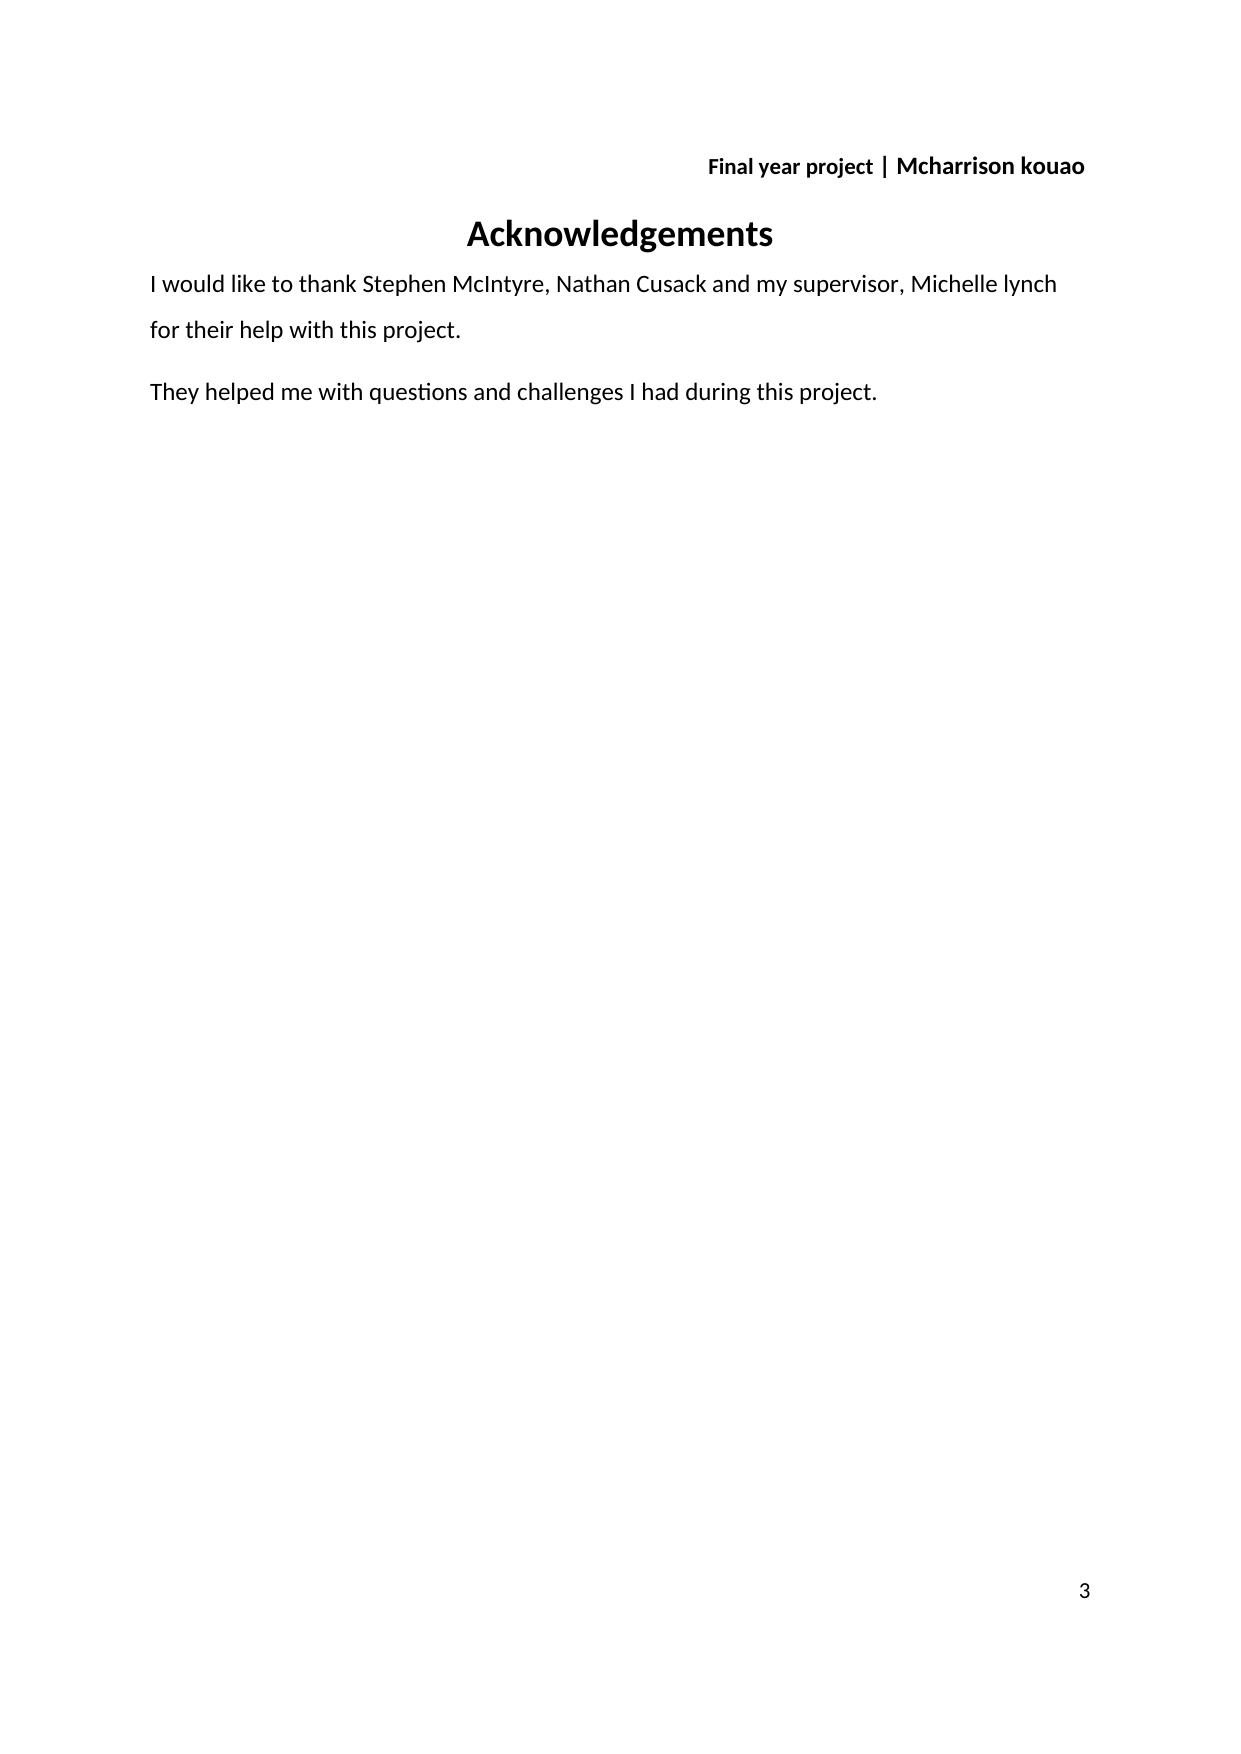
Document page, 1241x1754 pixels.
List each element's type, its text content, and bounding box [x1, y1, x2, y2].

subtitle Acknowledgements [150, 210, 1090, 256]
text I would like to thank Stephen McIntyre, Nathan Cusack and my supervisor, Michelle lynch for their help with this project. [150, 268, 1090, 344]
text They helped me with questions and challenges I had during this project. [150, 376, 1090, 407]
